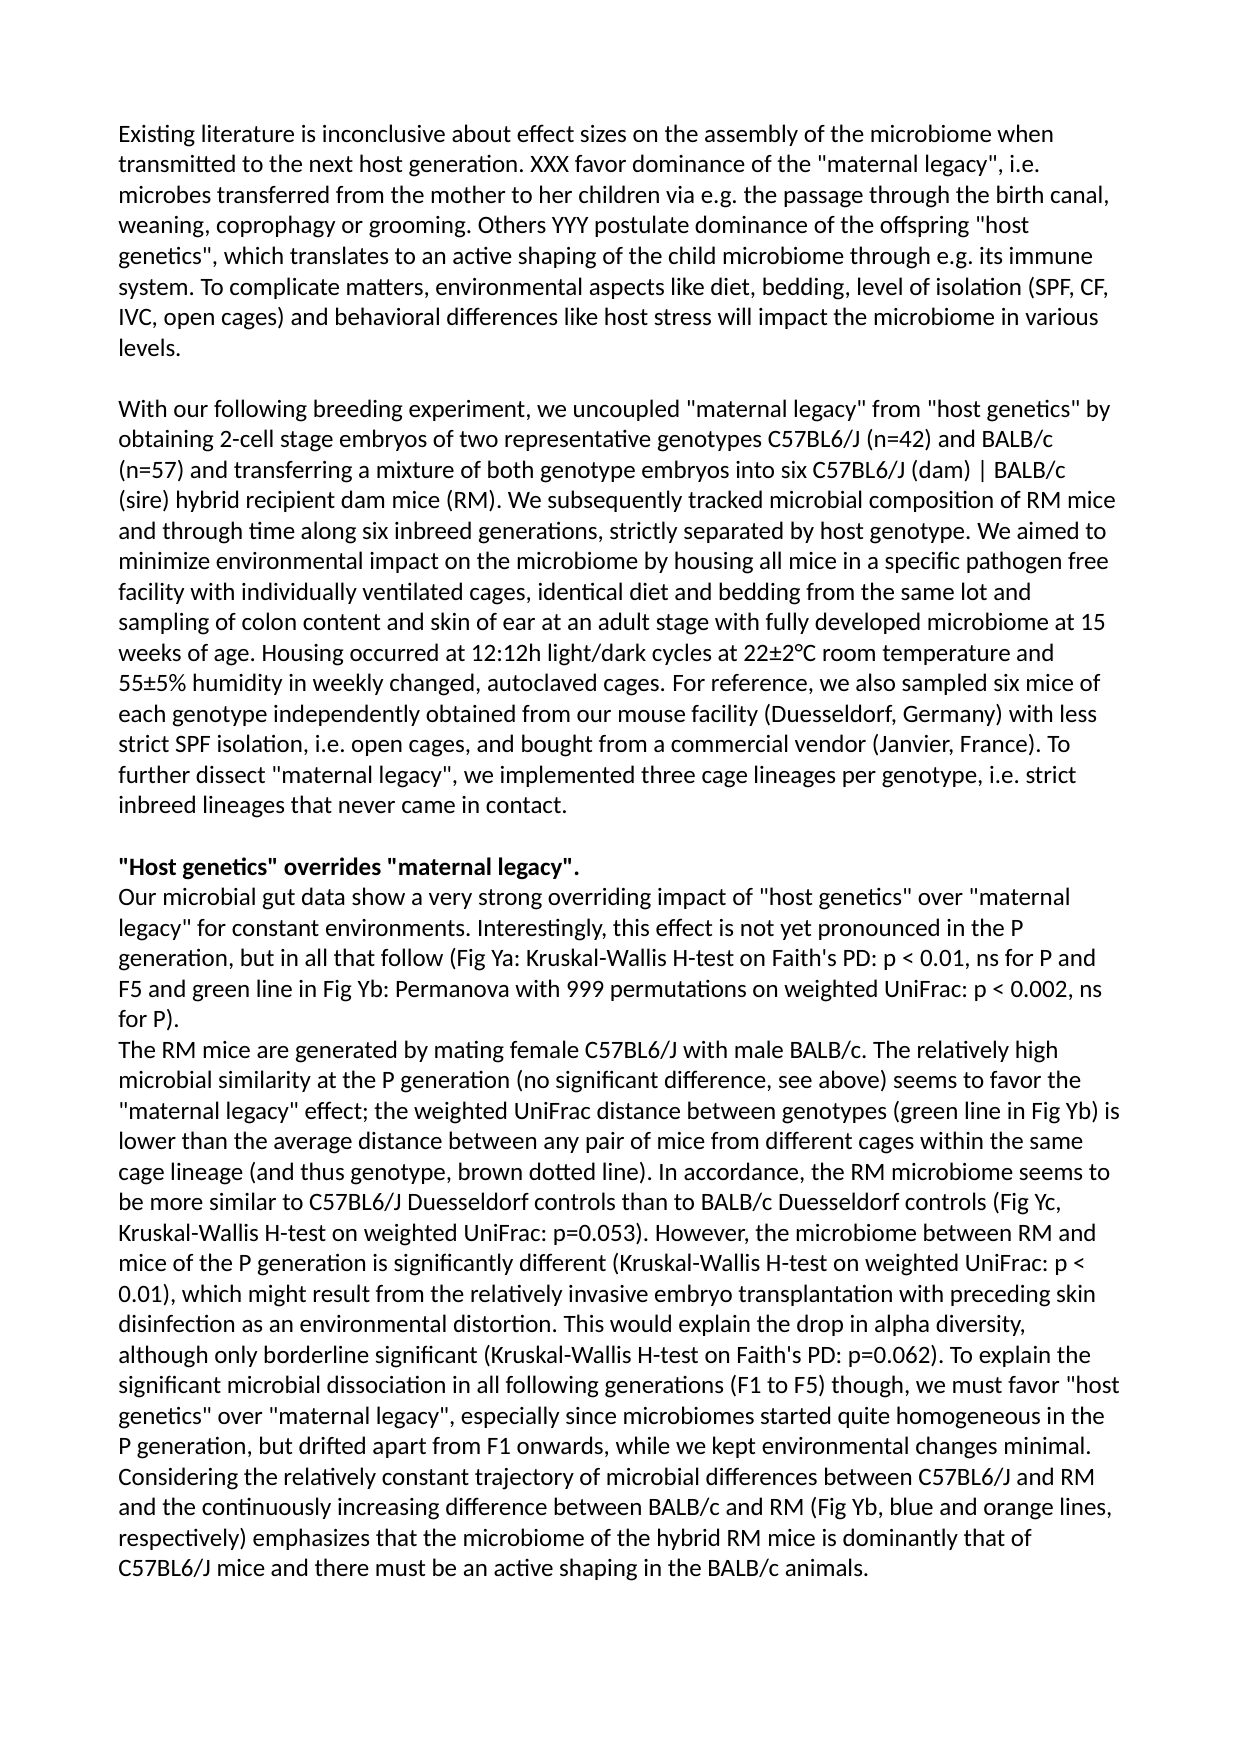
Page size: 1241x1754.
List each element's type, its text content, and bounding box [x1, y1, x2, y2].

text The RM mice are generated by mating female C57BL6/J with male BALB/c. The relatively high microbial similarity at the P generation (no significant difference, see above) seems to favor the "maternal legacy" effect; the weighted UniFrac distance between genotypes (green line in Fig Yb) is lower than the average distance between any pair of mice from different cages within the same cage lineage (and thus genotype, brown dotted line). In accordance, the RM microbiome seems to be more similar to C57BL6/J Duesseldorf controls than to BALB/c Duesseldorf controls (Fig Yc, Kruskal-Wallis H-test on weighted UniFrac: p=0.053). However, the microbiome between RM and mice of the P generation is significantly different (Kruskal-Wallis H-test on weighted UniFrac: p < 0.01), which might result from the relatively invasive embryo transplantation with preceding skin disinfection as an environmental distortion. This would explain the drop in alpha diversity, although only borderline significant (Kruskal-Wallis H-test on Faith's PD: p=0.062). To explain the significant microbial dissociation in all following generations (F1 to F5) though, we must favor "host genetics" over "maternal legacy", especially since microbiomes started quite homogeneous in the P generation, but drifted apart from F1 onwards, while we kept environmental changes minimal. Considering the relatively constant trajectory of microbial differences between C57BL6/J and RM and the continuously increasing difference between BALB/c and RM (Fig Yb, blue and orange lines, respectively) emphasizes that the microbiome of the hybrid RM mice is dominantly that of C57BL6/J mice and there must be an active shaping in the BALB/c animals. [118, 1034, 1122, 1583]
text "Host genetics" overrides "maternal legacy". [118, 851, 1122, 881]
text Existing literature is inconclusive about effect sizes on the assembly of the microbiome when transmitted to the next host generation. XXX favor dominance of the "maternal legacy", i.e. microbes transferred from the mother to her children via e.g. the passage through the birth canal, weaning, coprophagy or grooming. Others YYY postulate dominance of the offspring "host genetics", which translates to an active shaping of the child microbiome through e.g. its immune system. To complicate matters, environmental aspects like diet, bedding, level of isolation (SPF, CF, IVC, open cages) and behavioral differences like host stress will impact the microbiome in various levels. [118, 118, 1122, 362]
text With our following breeding experiment, we uncoupled "maternal legacy" from "host genetics" by obtaining 2-cell stage embryos of two representative genotypes C57BL6/J (n=42) and BALB/c (n=57) and transferring a mixture of both genotype embryos into six C57BL6/J (dam) | BALB/c (sire) hybrid recipient dam mice (RM). We subsequently tracked microbial composition of RM mice and through time along six inbreed generations, strictly separated by host genotype. We aimed to minimize environmental impact on the microbiome by housing all mice in a specific pathogen free facility with individually ventilated cages, identical diet and bedding from the same lot and sampling of colon content and skin of ear at an adult stage with fully developed microbiome at 15 weeks of age. Housing occurred at 12:12h light/dark cycles at 22±2°C room temperature and 55±5% humidity in weekly changed, autoclaved cages. For reference, we also sampled six mice of each genotype independently obtained from our mouse facility (Duesseldorf, Germany) with less strict SPF isolation, i.e. open cages, and bought from a commercial vendor (Janvier, France). To further dissect "maternal legacy", we implemented three cage lineages per genotype, i.e. strict inbreed lineages that never came in contact. [118, 393, 1122, 820]
text Our microbial gut data show a very strong overriding impact of "host genetics" over "maternal legacy" for constant environments. Interestingly, this effect is not yet pronounced in the P generation, but in all that follow (Fig Ya: Kruskal-Wallis H-test on Faith's PD: p < 0.01, ns for P and F5 and green line in Fig Yb: Permanova with 999 permutations on weighted UniFrac: p < 0.002, ns for P). [118, 881, 1122, 1034]
